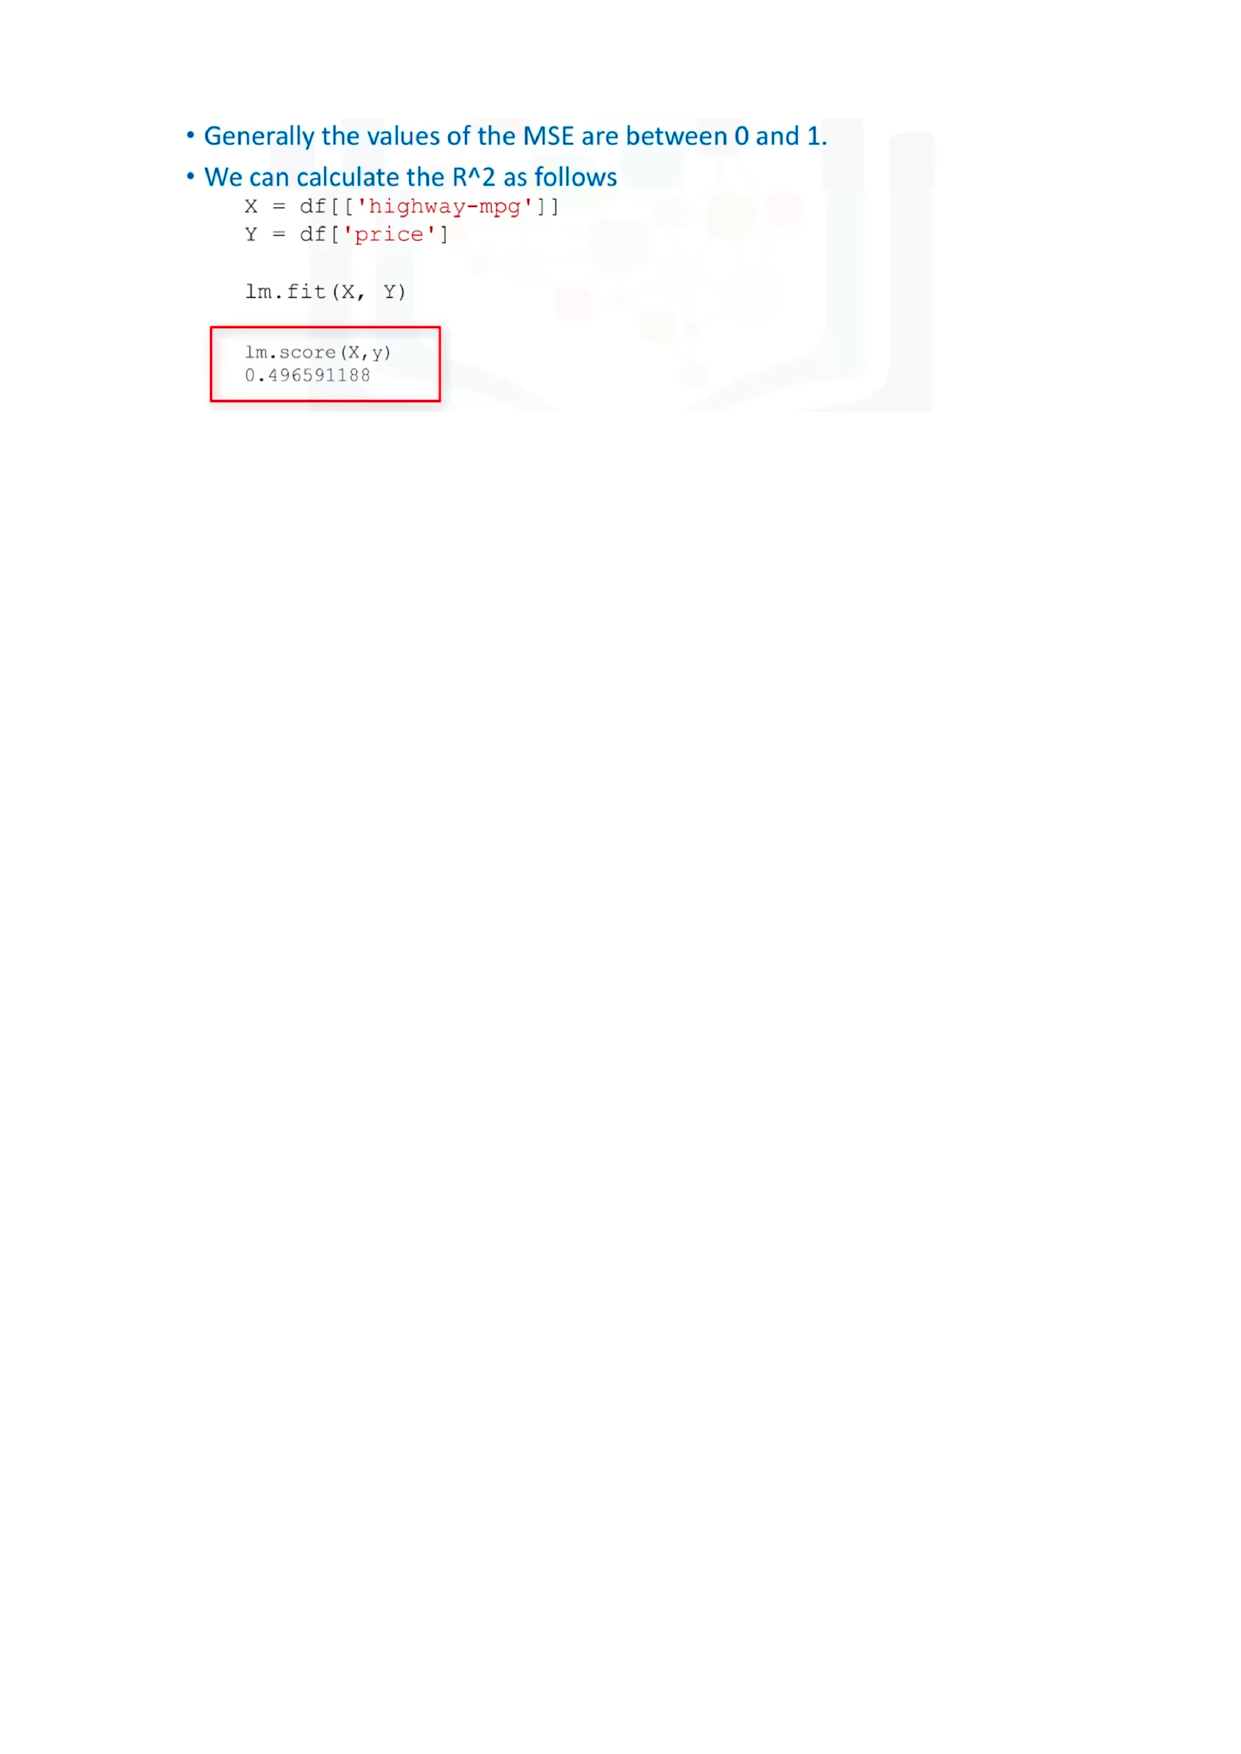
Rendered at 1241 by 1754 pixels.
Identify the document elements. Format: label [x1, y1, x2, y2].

picture [118, 118, 1123, 412]
